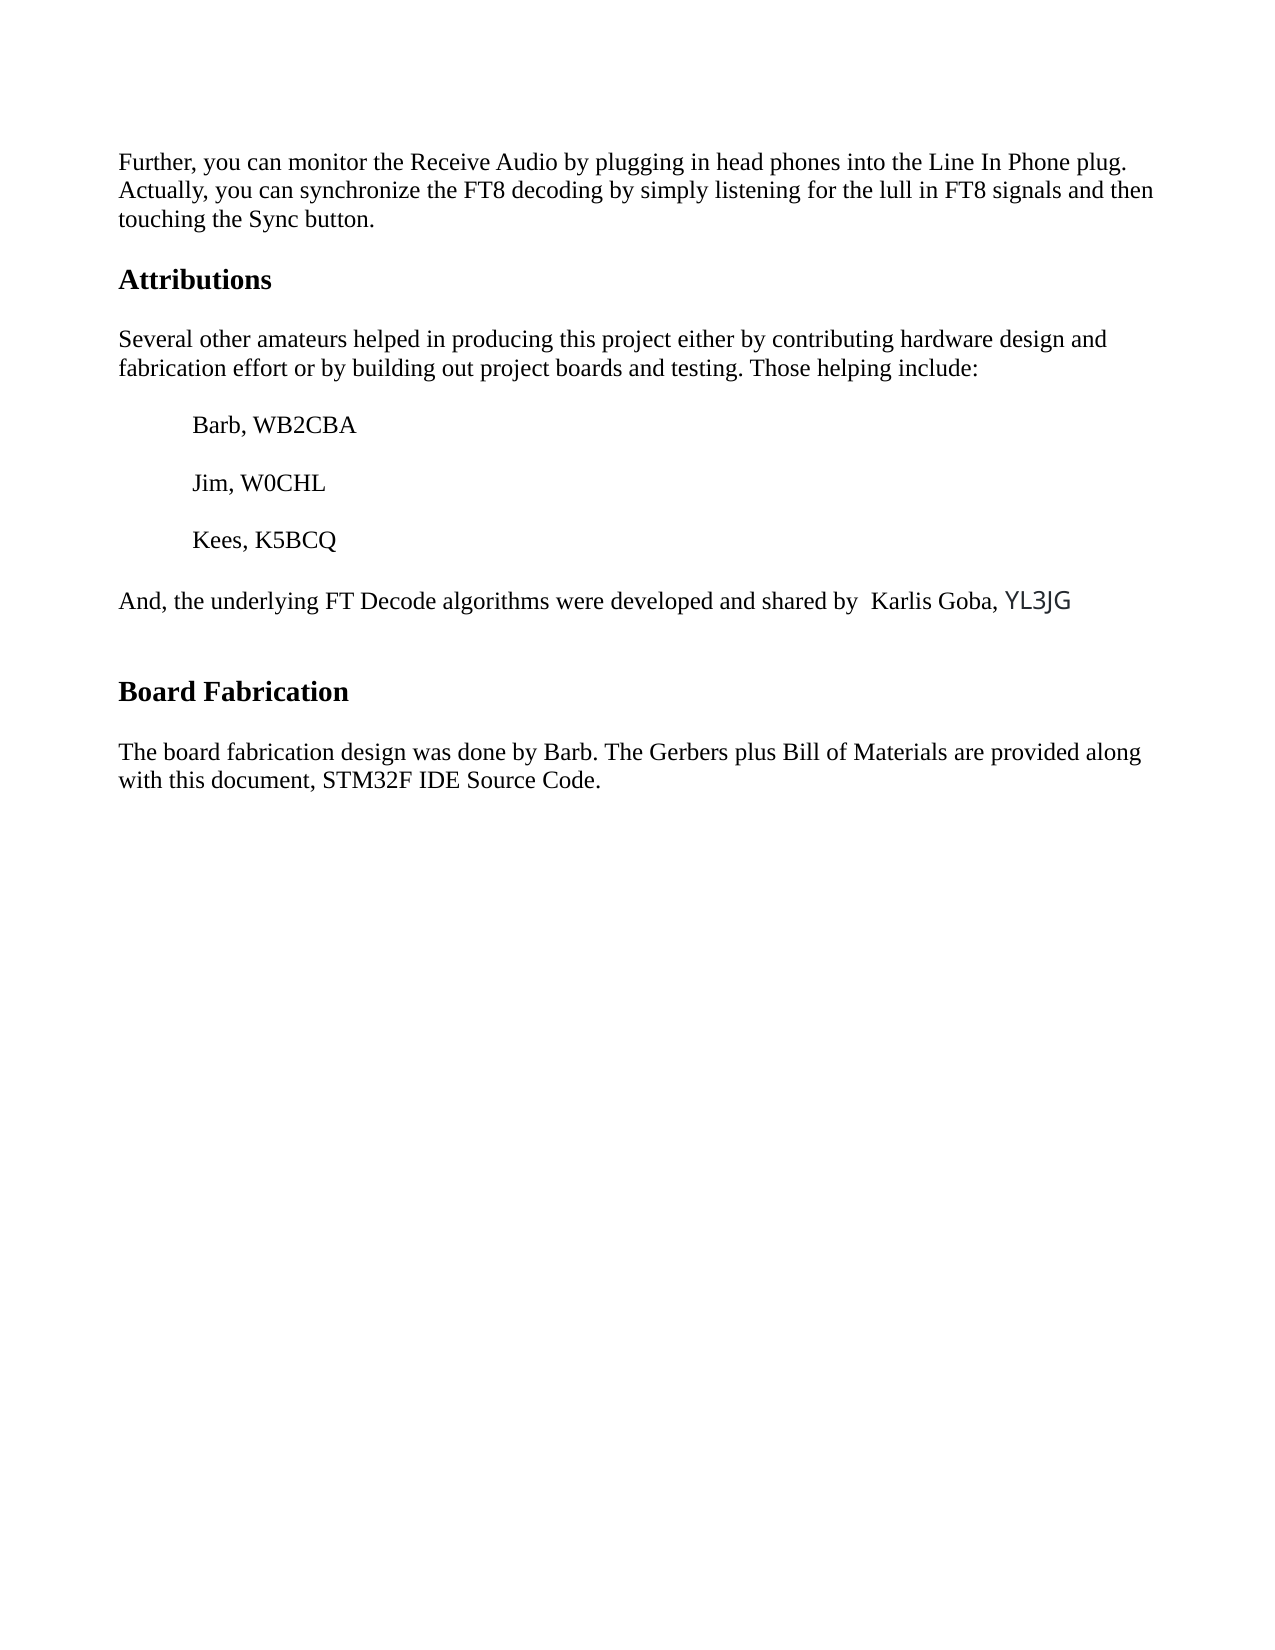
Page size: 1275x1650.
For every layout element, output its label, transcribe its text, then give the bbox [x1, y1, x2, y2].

text Barb, WB2CBA [118, 410, 1157, 439]
text Several other amateurs helped in producing this project either by contributing hardware design and fabrication effort or by building out project boards and testing. Those helping include: [118, 324, 1157, 382]
text And, the underlying FT Decode algorithms were developed and shared by Karlis Goba, YL3JG [118, 583, 1157, 617]
text Board Fabrication [118, 674, 1157, 708]
text Jim, W0CHL [118, 468, 1157, 497]
text Attributions [118, 262, 1157, 295]
text Further, you can monitor the Receive Audio by plugging in head phones into the Line In Phone plug. Actually, you can synchronize the FT8 decoding by simply listening for the lull in FT8 signals and then touching the Sync button. [118, 147, 1157, 233]
text Kees, K5BCQ [118, 525, 1157, 554]
text The board fabrication design was done by Barb. The Gerbers plus Bill of Materials are provided along with this document, STM32F IDE Source Code. [118, 737, 1157, 794]
